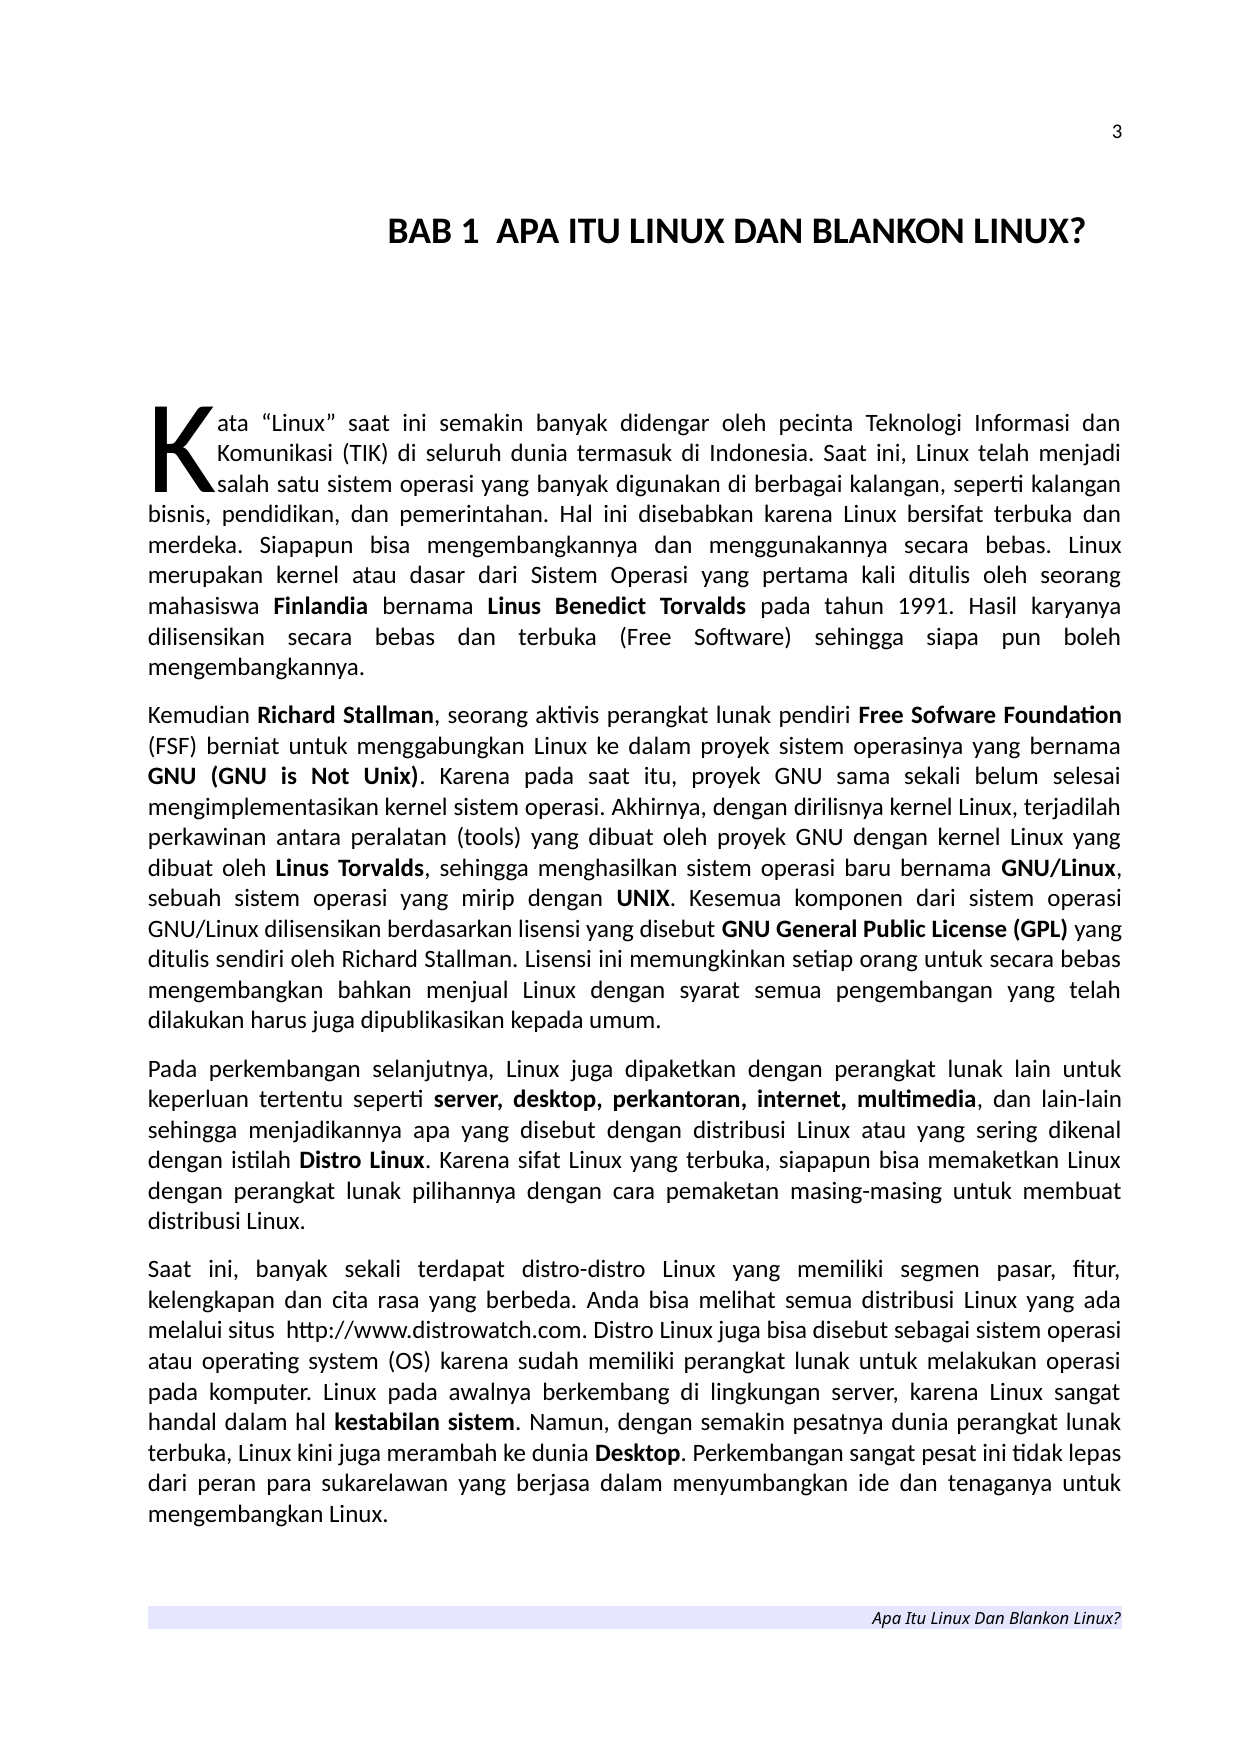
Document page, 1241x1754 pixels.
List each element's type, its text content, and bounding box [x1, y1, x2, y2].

text Kata “Linux” saat ini semakin banyak didengar oleh pecinta Teknologi Informasi dan Komunikasi (TIK) di seluruh dunia termasuk di Indonesia. Saat ini, Linux telah menjadi salah satu sistem operasi yang banyak digunakan di berbagai kalangan, seperti kalangan bisnis, pendidikan, dan pemerintahan. Hal ini disebabkan karena Linux bersifat terbuka dan merdeka. Siapapun bisa mengembangkannya dan menggunakannya secara bebas. Linux merupakan kernel atau dasar dari Sistem Operasi yang pertama kali ditulis oleh seorang mahasiswa Finlandia bernama Linus Benedict Torvalds pada tahun 1991. Hasil karyanya dilisensikan secara bebas dan terbuka (Free Software) sehingga siapa pun boleh mengembangkannya. [148, 407, 1122, 682]
text Pada perkembangan selanjutnya, Linux juga dipaketkan dengan perangkat lunak lain untuk keperluan tertentu seperti server, desktop, perkantoran, internet, multimedia, dan lain-lain sehingga menjadikannya apa yang disebut dengan distribusi Linux atau yang sering dikenal dengan istilah Distro Linux. Karena sifat Linux yang terbuka, siapapun bisa memaketkan Linux dengan perangkat lunak pilihannya dengan cara pemaketan masing-masing untuk membuat distribusi Linux. [148, 1053, 1122, 1236]
subtitle Apa Itu Linux dan Blankon Linux? [148, 207, 1087, 252]
text Saat ini, banyak sekali terdapat distro-distro Linux yang memiliki segmen pasar, fitur, kelengkapan dan cita rasa yang berbeda. Anda bisa melihat semua distribusi Linux yang ada melalui situs http://www.distrowatch.com. Distro Linux juga bisa disebut sebagai sistem operasi atau operating system (OS) karena sudah memiliki perangkat lunak untuk melakukan operasi pada komputer. Linux pada awalnya berkembang di lingkungan server, karena Linux sangat handal dalam hal kestabilan sistem. Namun, dengan semakin pesatnya dunia perangkat lunak terbuka, Linux kini juga merambah ke dunia Desktop. Perkembangan sangat pesat ini tidak lepas dari peran para sukarelawan yang berjasa dalam menyumbangkan ide dan tenaganya untuk mengembangkan Linux. [148, 1254, 1122, 1528]
text Kemudian Richard Stallman, seorang aktivis perangkat lunak pendiri Free Sofware Foundation (FSF) berniat untuk menggabungkan Linux ke dalam proyek sistem operasinya yang bernama GNU (GNU is Not Unix). Karena pada saat itu, proyek GNU sama sekali belum selesai mengimplementasikan kernel sistem operasi. Akhirnya, dengan dirilisnya kernel Linux, terjadilah perkawinan antara peralatan (tools) yang dibuat oleh proyek GNU dengan kernel Linux yang dibuat oleh Linus Torvalds, sehingga menghasilkan sistem operasi baru bernama GNU/Linux, sebuah sistem operasi yang mirip dengan UNIX. Kesemua komponen dari sistem operasi GNU/Linux dilisensikan berdasarkan lisensi yang disebut GNU General Public License (GPL) yang ditulis sendiri oleh Richard Stallman. Lisensi ini memungkinkan setiap orang untuk secara bebas mengembangkan bahkan menjual Linux dengan syarat semua pengembangan yang telah dilakukan harus juga dipublikasikan kepada umum. [148, 699, 1122, 1035]
